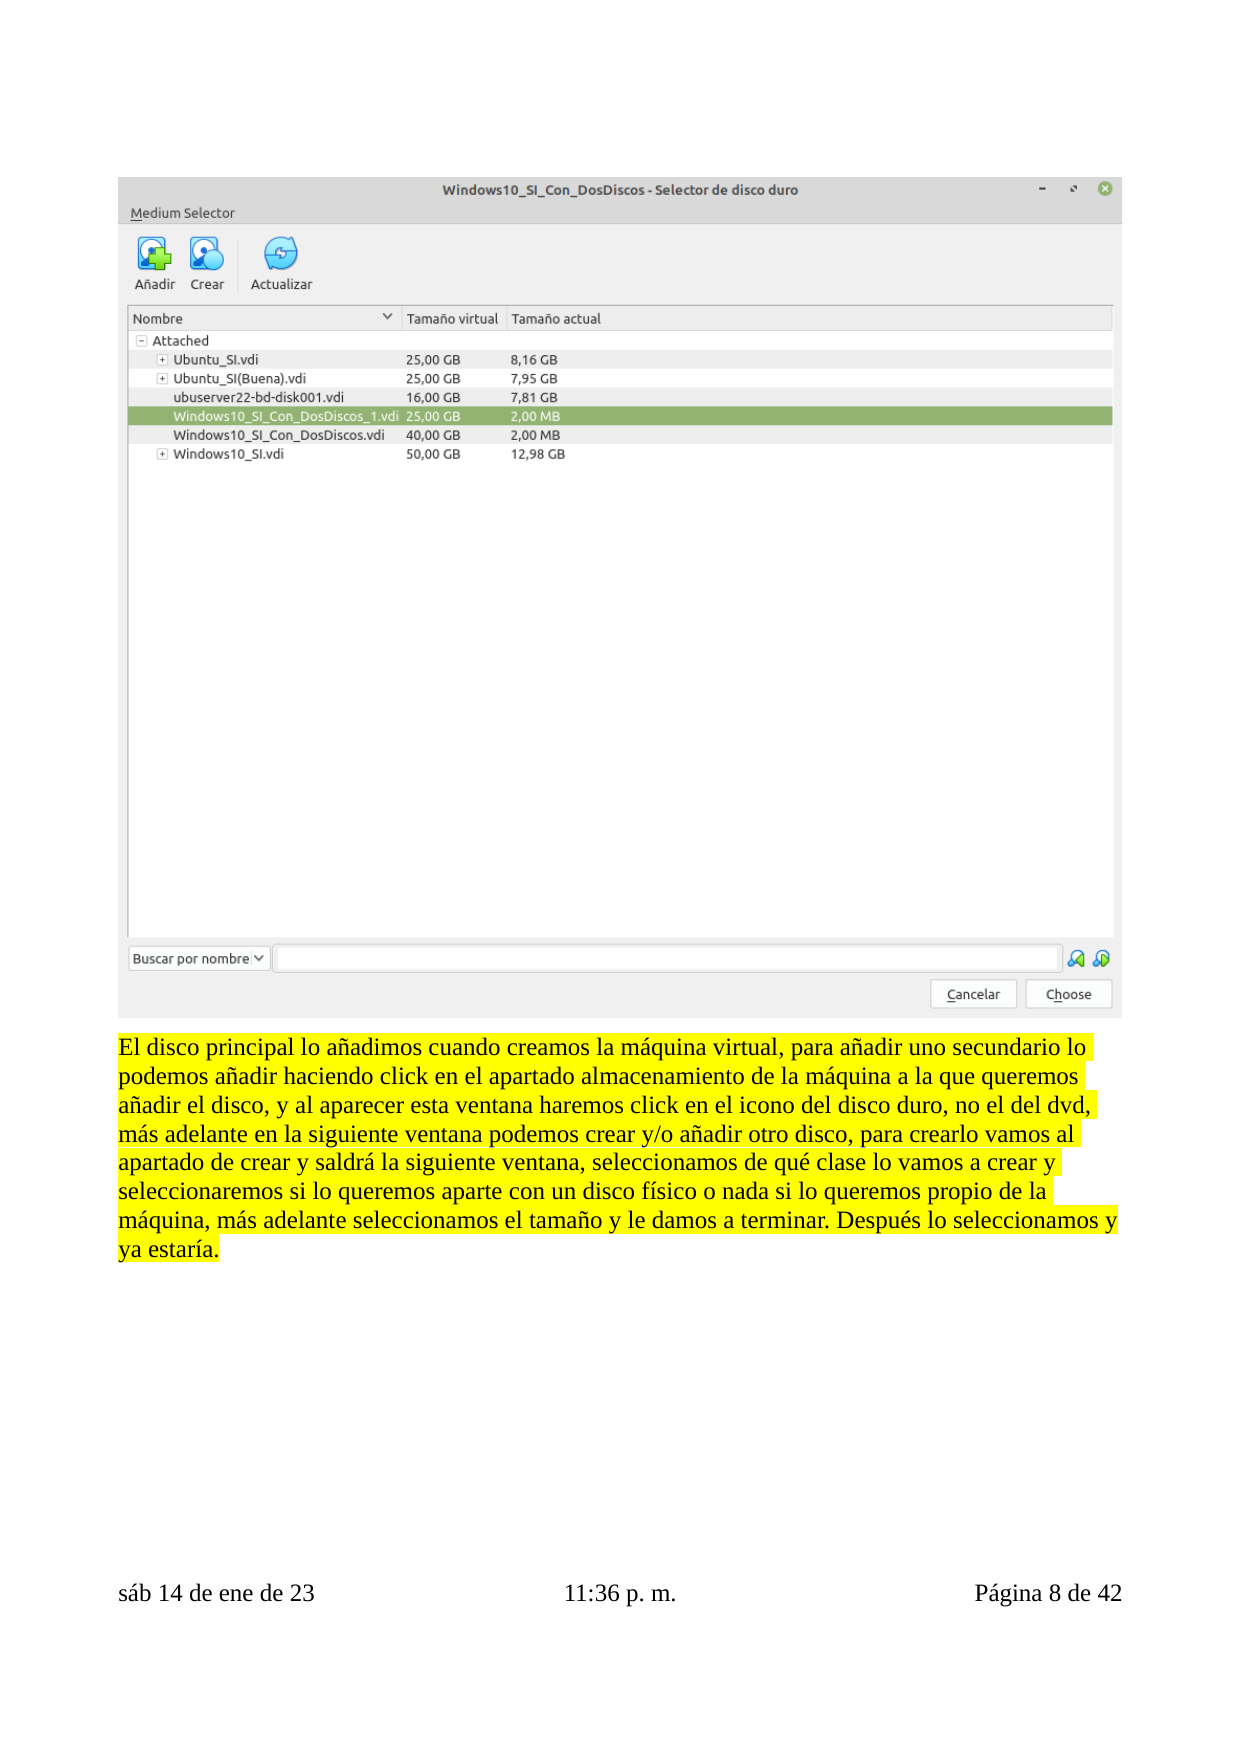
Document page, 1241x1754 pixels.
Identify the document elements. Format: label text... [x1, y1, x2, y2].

text El disco principal lo añadimos cuando creamos la máquina virtual, para añadir uno secundario lo podemos añadir haciendo click en el apartado almacenamiento de la máquina a la que queremos añadir el disco, y al aparecer esta ventana haremos click en el icono del disco duro, no el del dvd, más adelante en la siguiente ventana podemos crear y/o añadir otro disco, para crearlo vamos al apartado de crear y saldrá la siguiente ventana, seleccionamos de qué clase lo vamos a crear y seleccionaremos si lo queremos aparte con un disco físico o nada si lo queremos propio de la máquina, más adelante seleccionamos el tamaño y le damos a terminar. Después lo seleccionamos y ya estaría. [118, 1032, 1122, 1262]
picture [118, 177, 1123, 1018]
